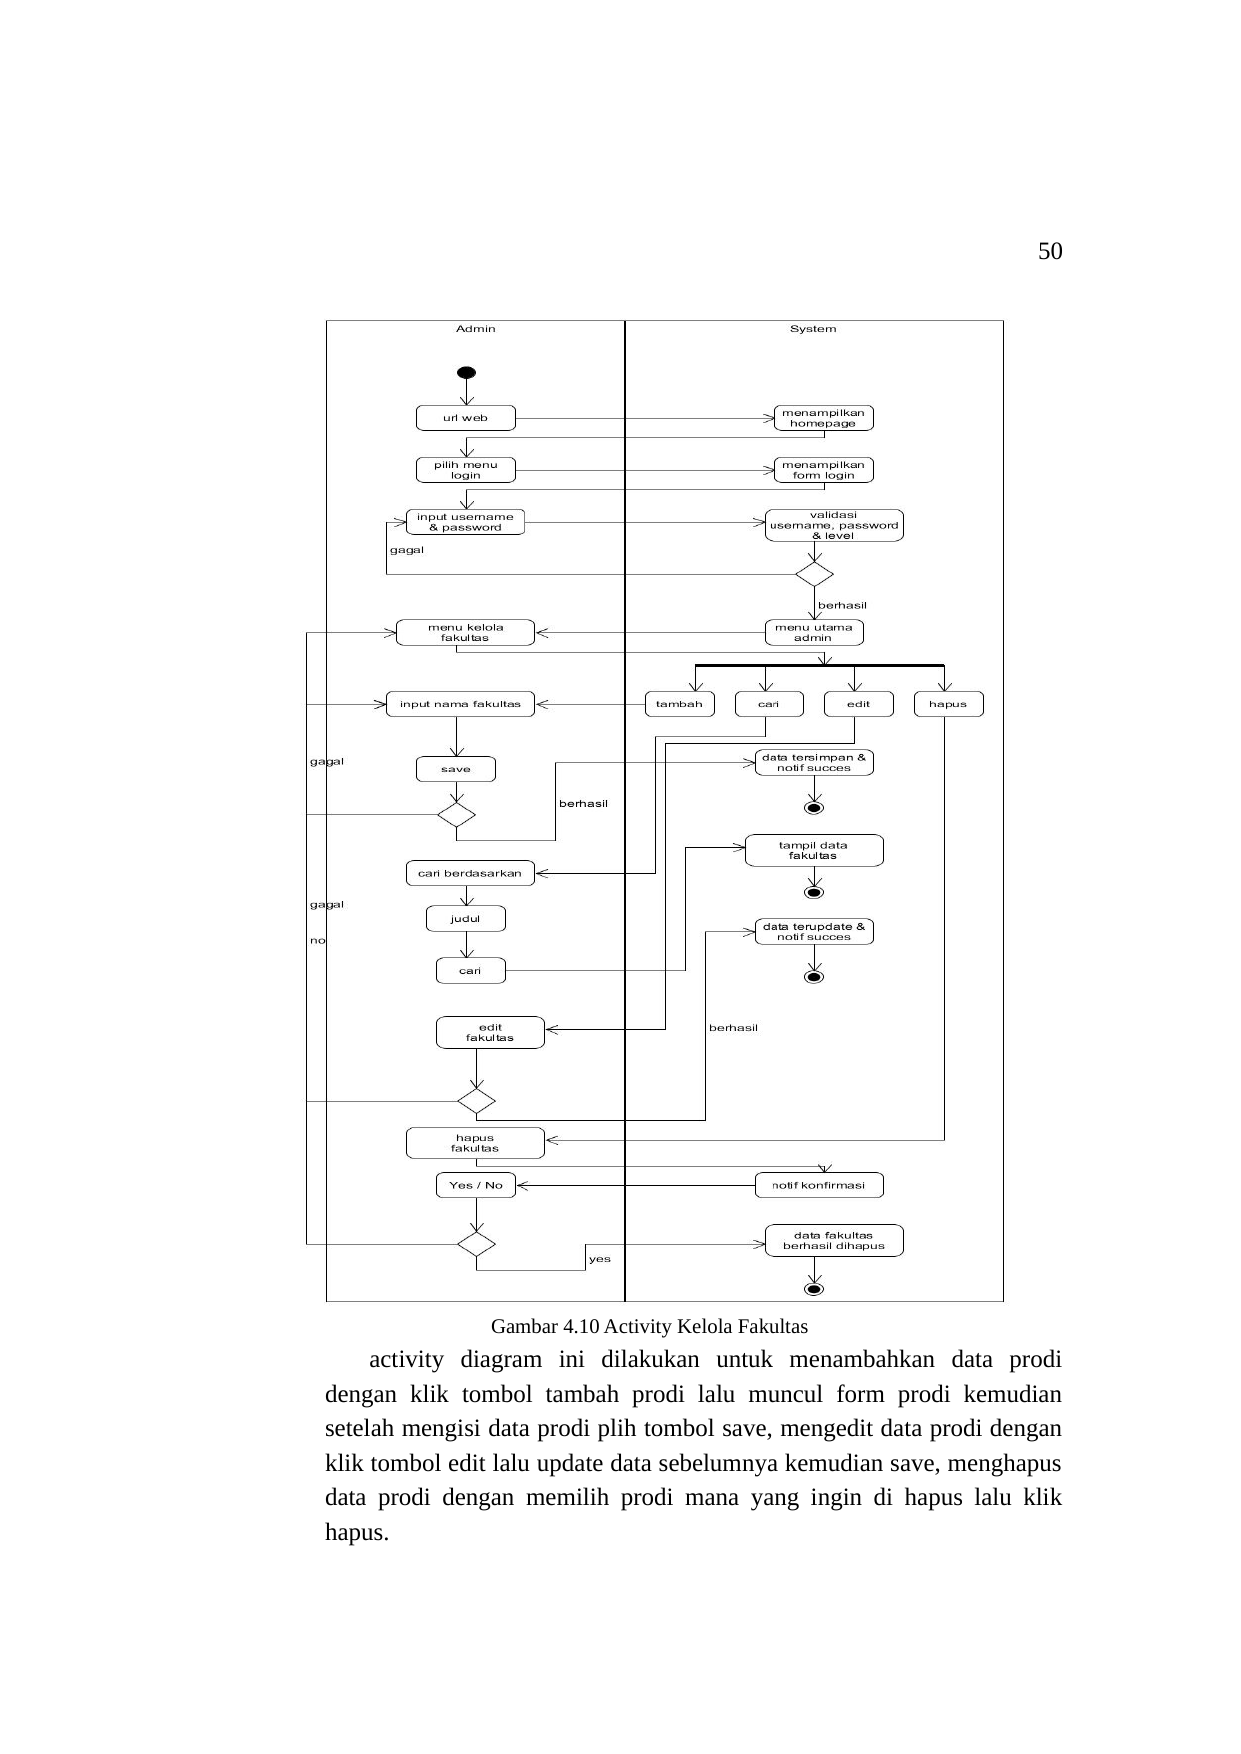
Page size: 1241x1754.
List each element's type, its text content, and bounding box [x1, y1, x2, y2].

picture [276, 307, 1023, 1315]
text Gambar 4.10 Activity Kelola Fakultas [276, 1315, 1023, 1338]
text activity diagram ini dilakukan untuk menambahkan data prodi dengan klik tombol tambah prodi lalu muncul form prodi kemudian setelah mengisi data prodi plih tombol save, mengedit data prodi dengan klik tombol edit lalu update data sebelumnya kemudian save, menghapus data prodi dengan memilih prodi mana yang ingin di hapus lalu klik hapus. [276, 295, 1063, 1545]
